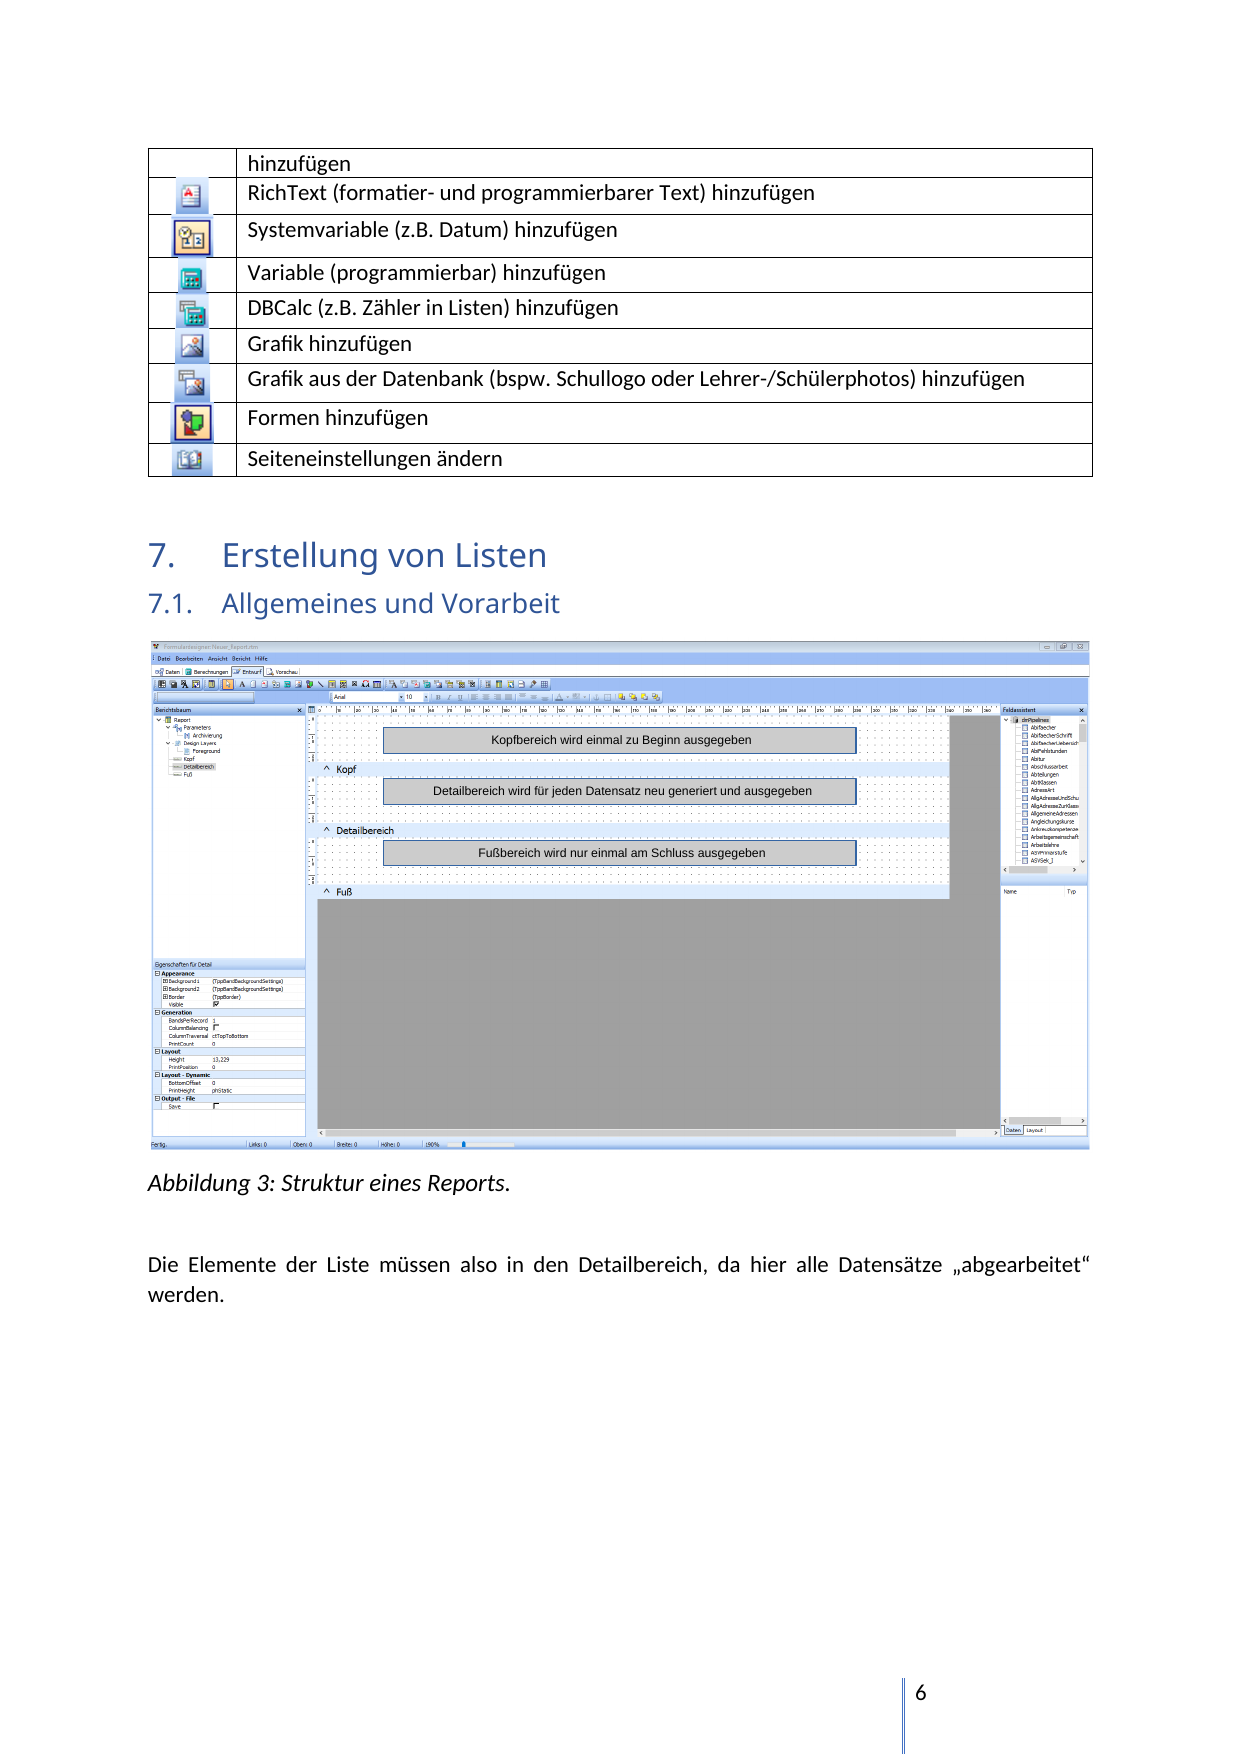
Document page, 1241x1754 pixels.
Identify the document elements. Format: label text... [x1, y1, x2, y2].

table_cell [211, 364, 236, 402]
table_cell DBCalc (z.B. Zähler in Listen) hinzufügen [237, 293, 1092, 328]
table_cell [209, 178, 236, 214]
table_cell Systemvariable (z.B. Datum) hinzufügen [237, 215, 1092, 257]
table_cell [149, 258, 178, 292]
table_cell [210, 329, 236, 363]
table_cell [149, 293, 175, 328]
table_cell [149, 364, 174, 402]
text Die Elemente der Liste müssen also in den Detailbereich, da hier alle Datensätze „abgearbeitet“ werden. [148, 1250, 1093, 1308]
table_cell [214, 403, 236, 443]
table_cell [149, 178, 175, 214]
table_cell [207, 258, 236, 292]
table_cell Formen hinzufügen [237, 403, 1092, 443]
table_cell Variable (programmierbar) hinzufügen [237, 258, 1092, 292]
table_cell [149, 329, 175, 363]
table_cell Grafik aus der Datenbank (bspw. Schullogo oder Lehrer-/Schülerphotos) hinzufügen [237, 364, 1092, 402]
picture [170, 177, 214, 476]
table_cell RichText (formatier- und programmierbarer Text) hinzufügen [237, 178, 1092, 214]
table_cell [149, 215, 171, 257]
subtitle Erstellung von Listen [148, 532, 1093, 577]
table_cell [209, 293, 236, 328]
table_cell [149, 444, 171, 476]
table_cell Seiteneinstellungen ändern [237, 444, 1092, 476]
subtitle Allgemeines und Vorarbeit [148, 585, 1093, 622]
text Abbildung 3: Struktur eines Reports. [148, 1153, 1093, 1198]
table_cell hinzufügen [237, 149, 1092, 177]
table_cell [149, 403, 170, 443]
table_cell [214, 215, 236, 257]
table_cell Grafik hinzufügen [237, 329, 1092, 363]
table_cell [149, 149, 236, 177]
table_cell [213, 444, 236, 476]
